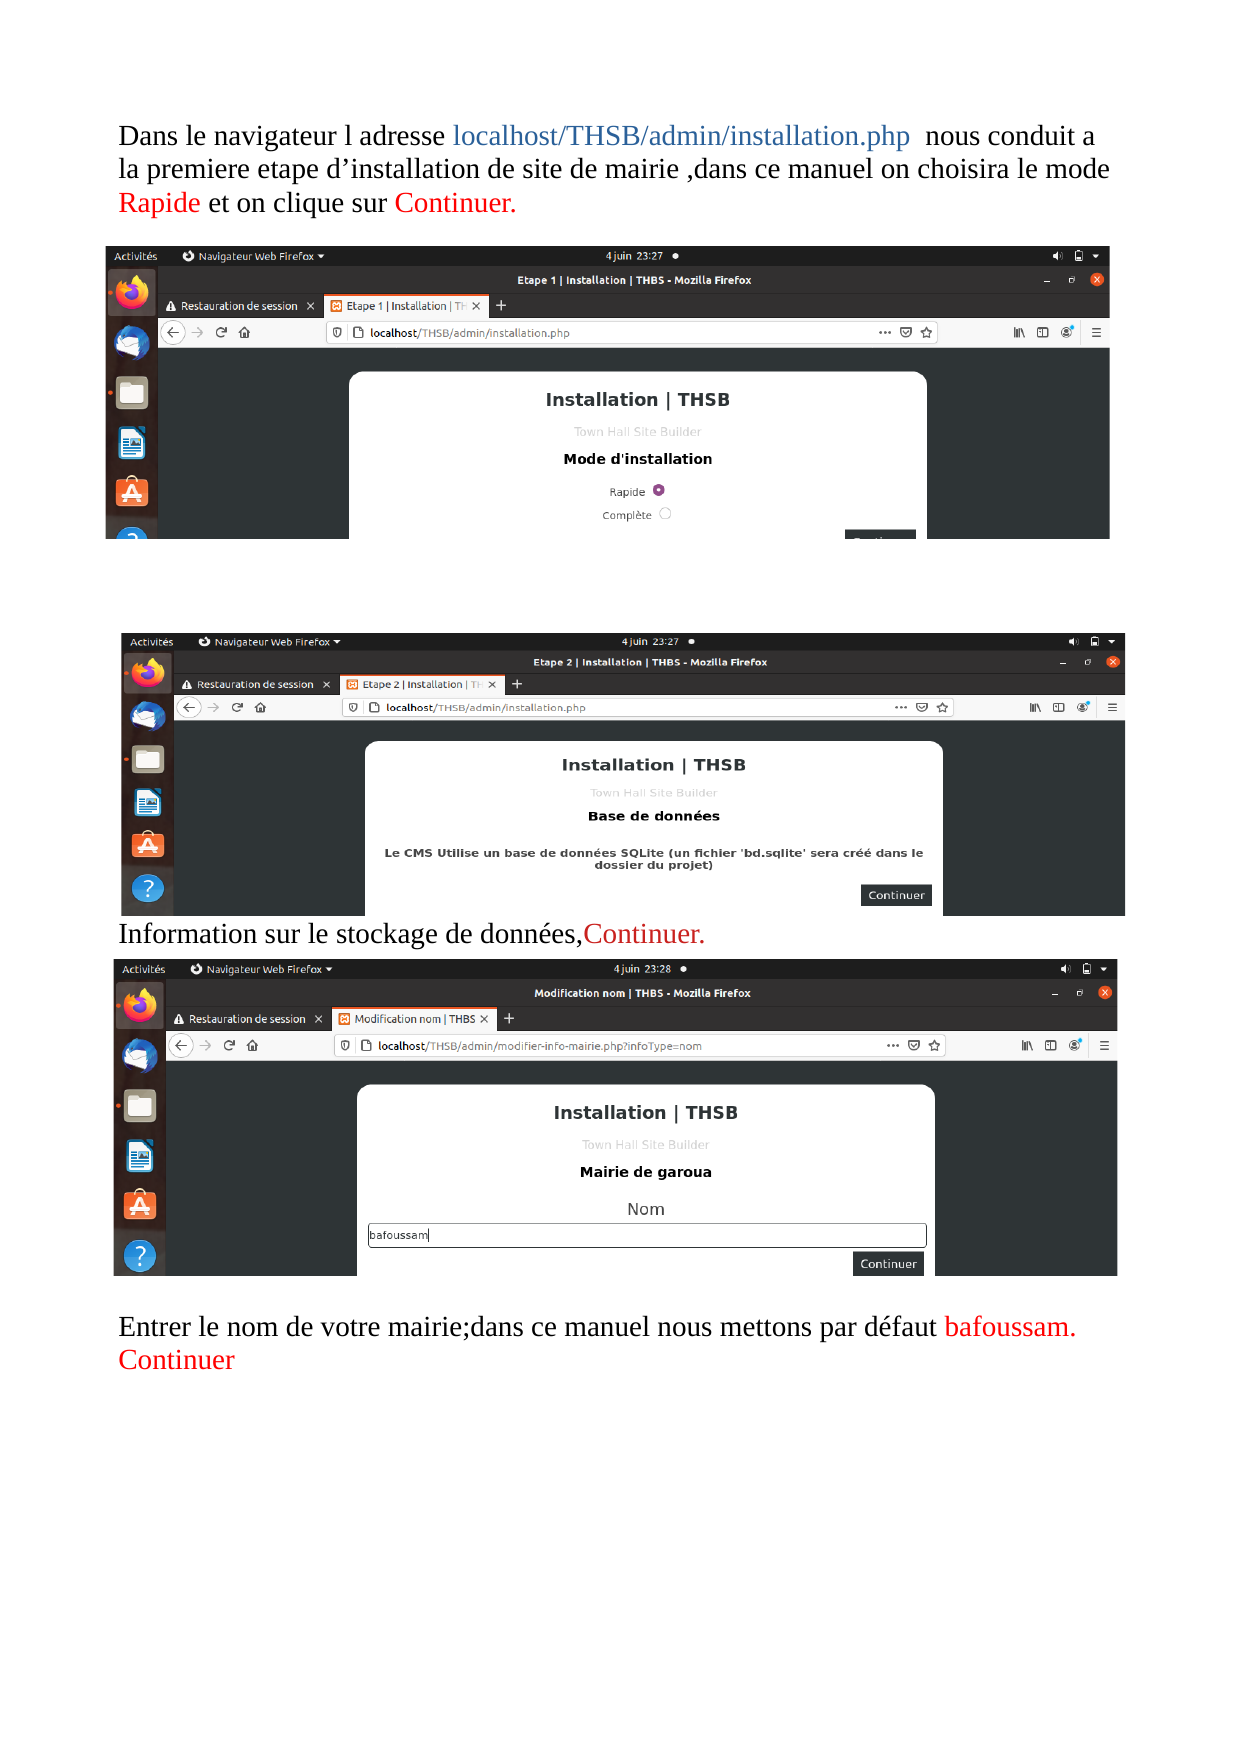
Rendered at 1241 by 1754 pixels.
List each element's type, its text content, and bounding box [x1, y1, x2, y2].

text Dans le navigateur l adresse localhost/THSB/admin/installation.php nous conduit a la premiere etape d’installation de site de mairie ,dans ce manuel on choisira le mode Rapide et on clique sur Continuer. [118, 118, 1122, 219]
text Continuer [118, 1342, 1122, 1376]
picture [105, 246, 1110, 539]
picture [121, 633, 1126, 916]
picture [113, 959, 1118, 1276]
text Information sur le stockage de données,Continuer. [118, 606, 1122, 949]
text Entrer le nom de votre mairie;dans ce manuel nous mettons par défaut bafoussam. [118, 1309, 1122, 1342]
